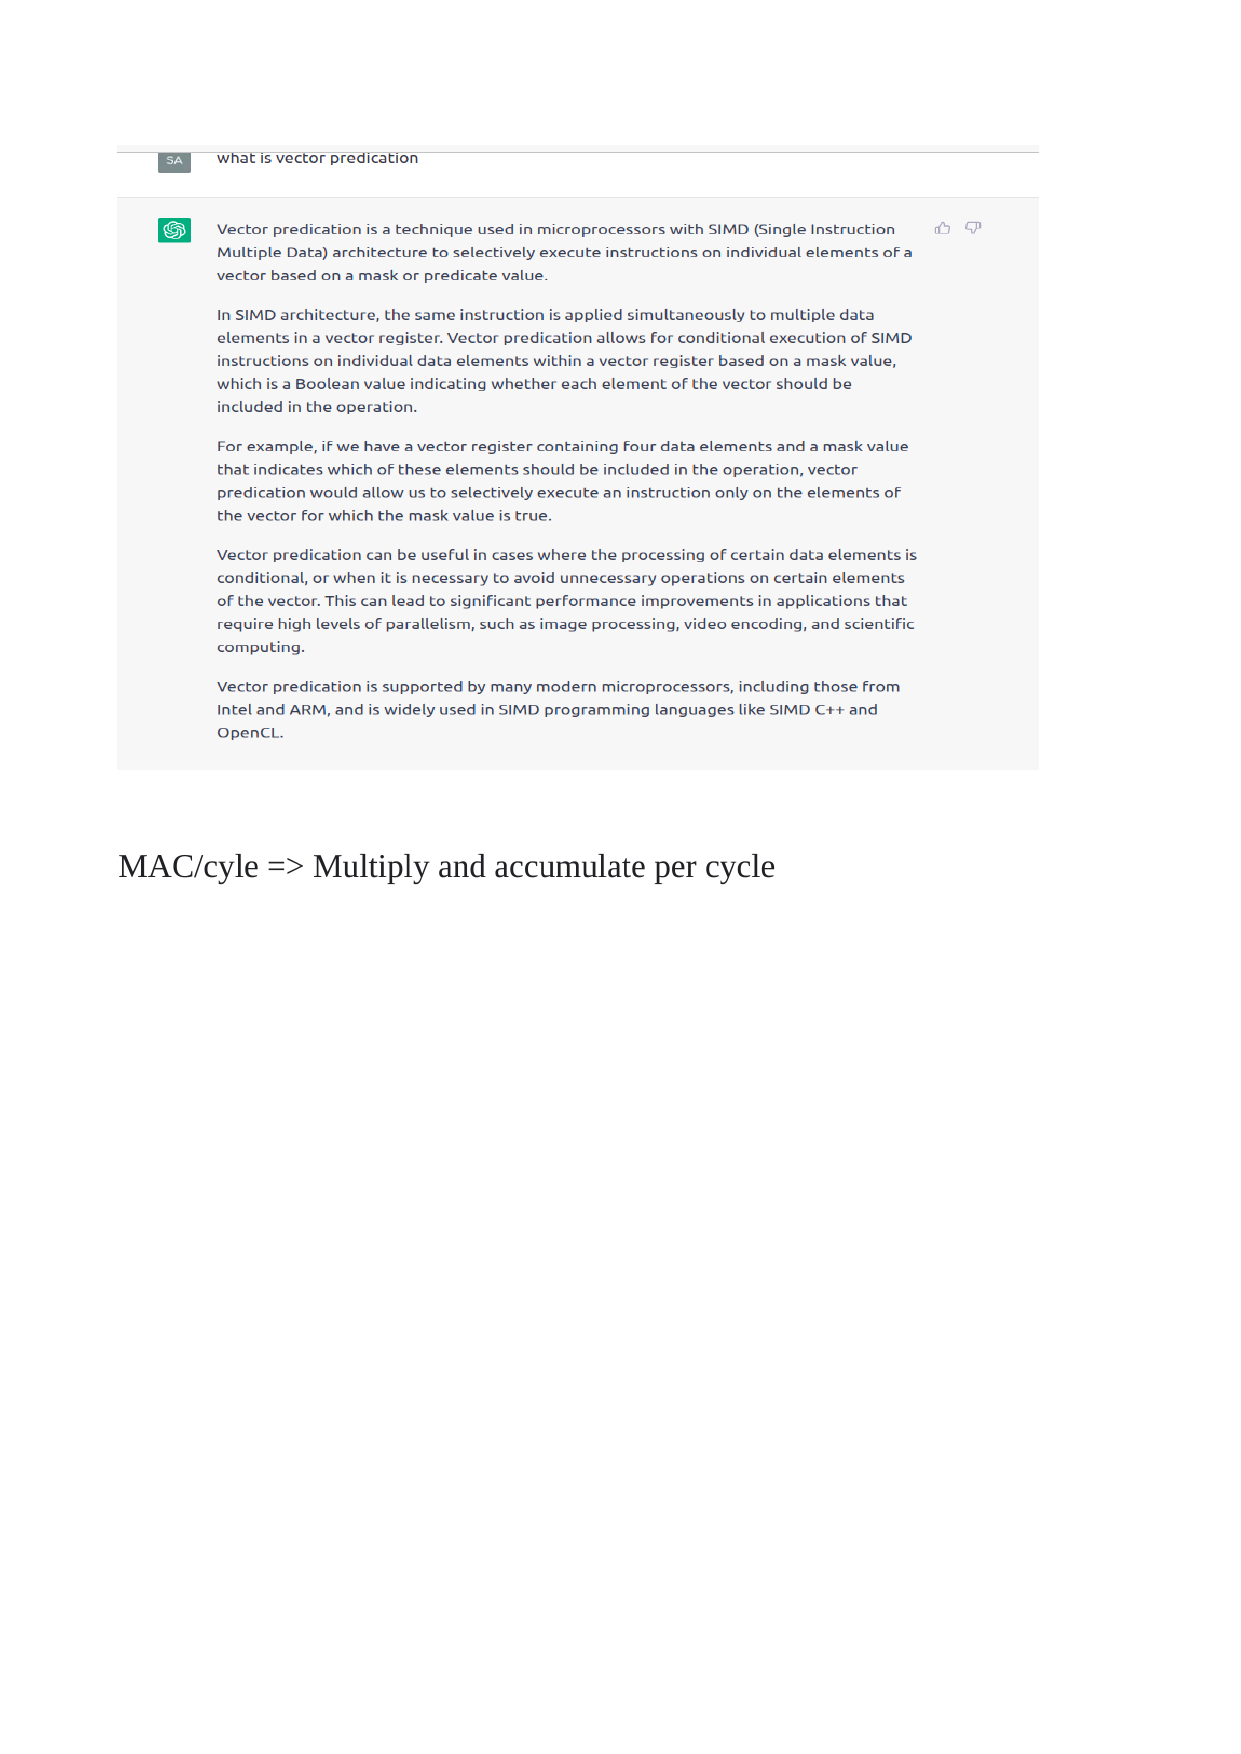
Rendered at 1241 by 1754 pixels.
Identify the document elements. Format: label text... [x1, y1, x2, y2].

picture [435, 145, 1039, 770]
text MAC/cyle => Multiply and accumulate per cycle [118, 846, 1122, 884]
